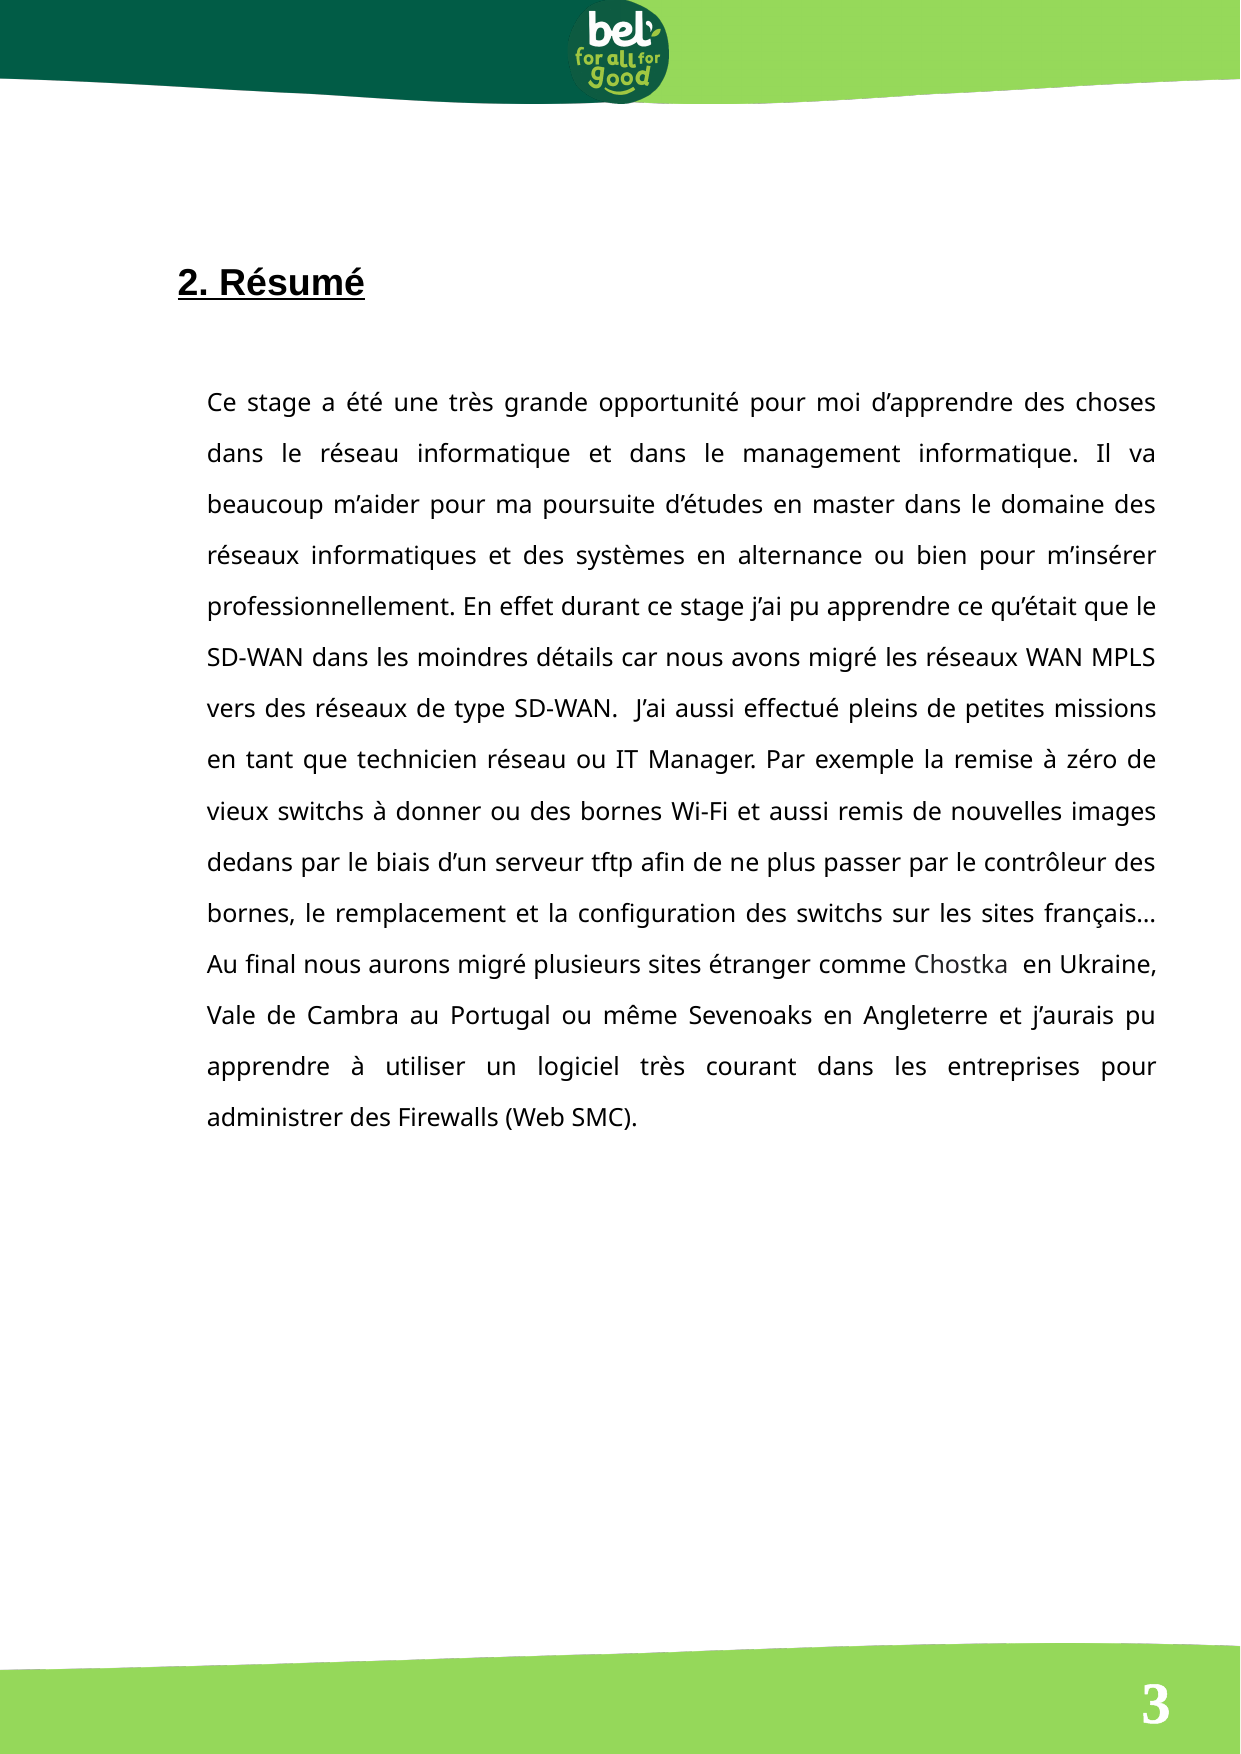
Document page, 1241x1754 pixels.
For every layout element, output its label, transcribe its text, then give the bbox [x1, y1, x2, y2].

text Ce stage a été une très grande opportunité pour moi d’apprendre des choses dans le réseau informatique et dans le management informatique. Il va beaucoup m’aider pour ma poursuite d’études en master dans le domaine des réseaux informatiques et des systèmes en alternance ou bien pour m’insérer professionnellement. En effet durant ce stage j’ai pu apprendre ce qu’était que le SD-WAN dans les moindres détails car nous avons migré les réseaux WAN MPLS vers des réseaux de type SD-WAN. J’ai aussi effectué pleins de petites missions en tant que technicien réseau ou IT Manager. Par exemple la remise à zéro de vieux switchs à donner ou des bornes Wi-Fi et aussi remis de nouvelles images dedans par le biais d’un serveur tftp afin de ne plus passer par le contrôleur des bornes, le remplacement et la configuration des switchs sur les sites français… Au final nous aurons migré plusieurs sites étranger comme Chostka en Ukraine, Vale de Cambra au Portugal ou même Sevenoaks en Angleterre et j’aurais pu apprendre à utiliser un logiciel très courant dans les entreprises pour administrer des Firewalls (Web SMC). [177, 338, 1181, 1133]
subtitle 2. Résumé [177, 260, 1181, 303]
picture [0, 1643, 1241, 1754]
picture [0, 0, 1240, 104]
